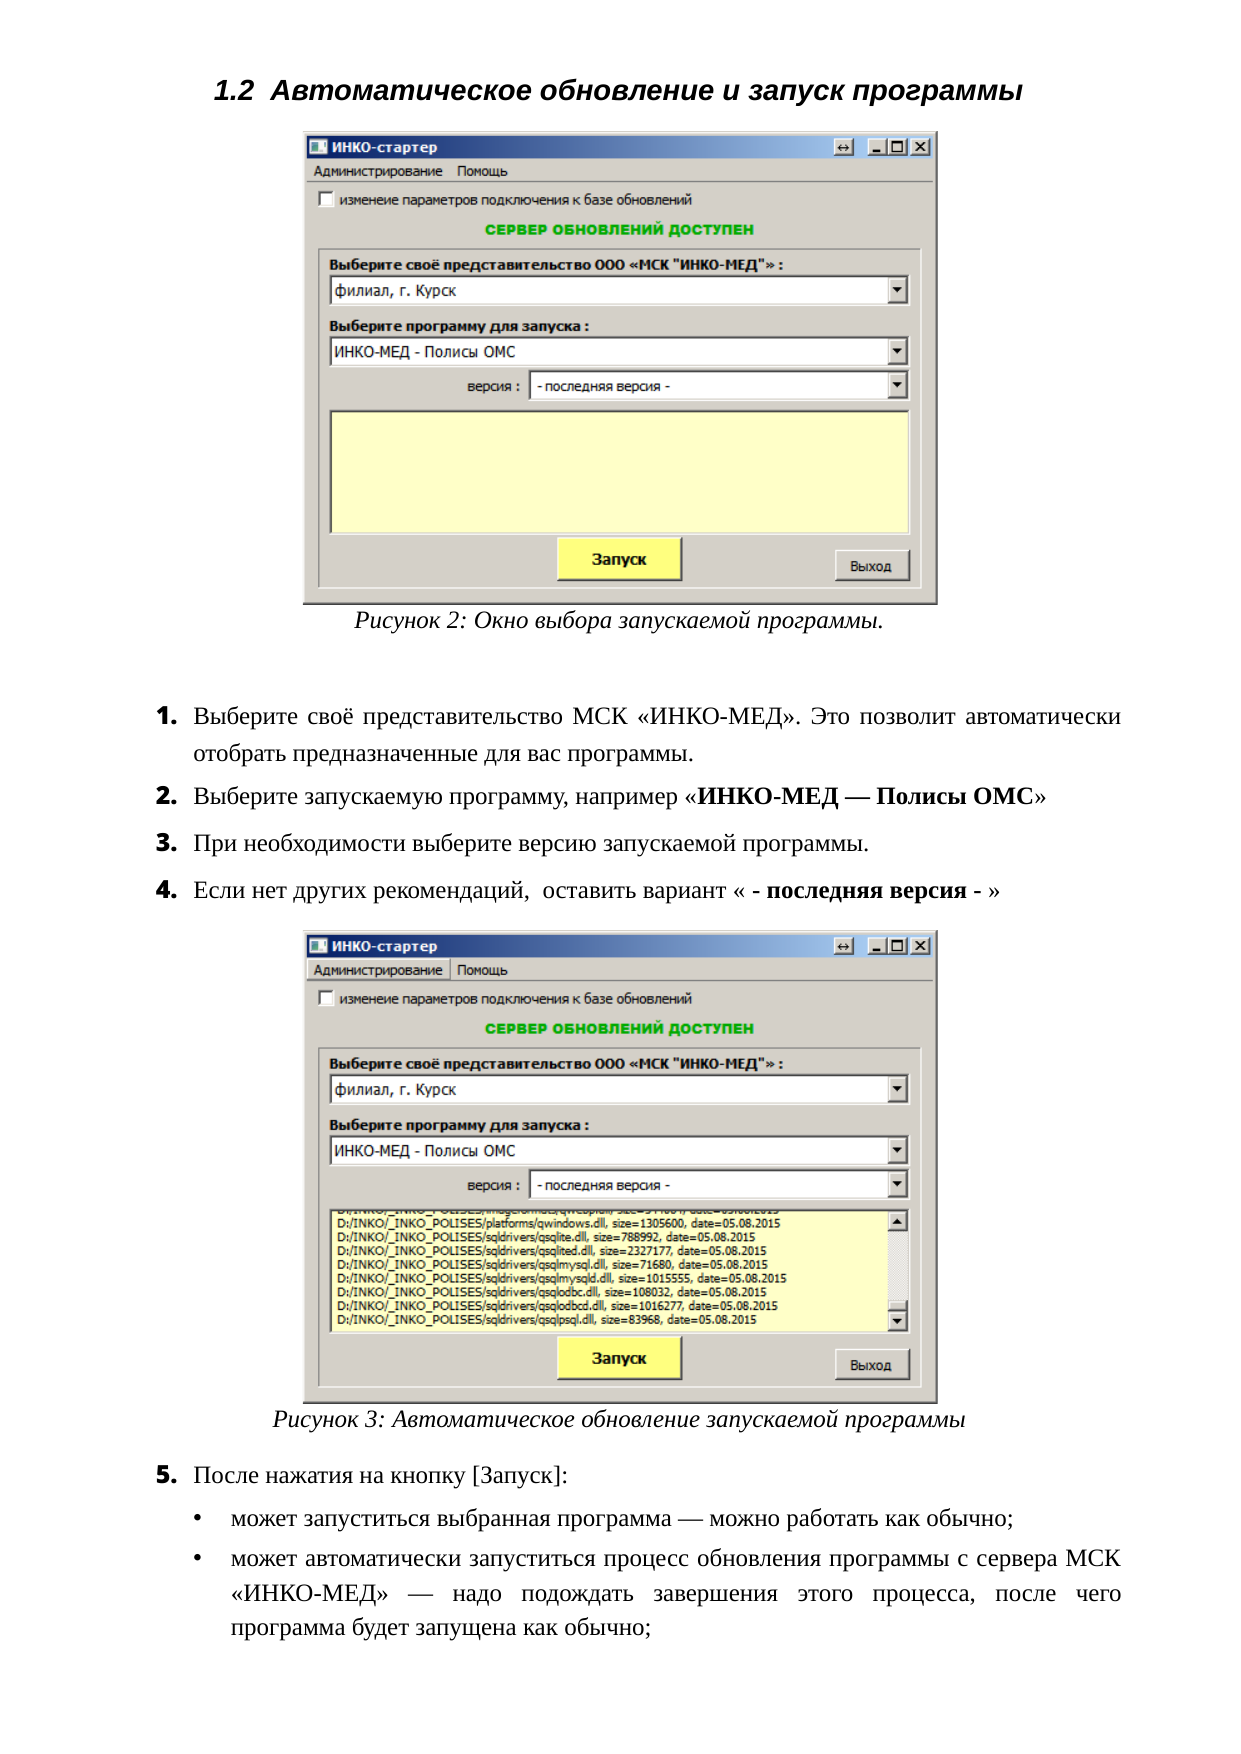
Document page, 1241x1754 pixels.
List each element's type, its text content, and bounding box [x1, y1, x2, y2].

picture [302, 930, 938, 1404]
text Рисунок 3: Автоматическое обновление запускаемой программы [207, 930, 1033, 1433]
list Если нет других рекомендаций, оставить вариант « - последняя версия - » [156, 872, 1122, 906]
list Выберите своё представительство МСК «ИНКО-МЕД». Это позволит автоматически отобрать предназначенные для вас программы. [156, 698, 1122, 766]
list Выберите запускаемую программу, например «ИНКО-МЕД — Полисы ОМС» [156, 778, 1122, 812]
list При необходимости выберите версию запускаемой программы. [156, 825, 1122, 859]
picture [302, 131, 938, 605]
list может автоматически запуститься процесс обновления программы с сервера МСК «ИНКО-МЕД» — надо подождать завершения этого процесса, после чего программа будет запущена как обычно; [193, 1543, 1122, 1641]
subtitle Автоматическое обновление и запуск программы [118, 73, 1122, 107]
list После нажатия на кнопку [Запуск]: [156, 1456, 1122, 1490]
text Рисунок 2: Окно выбора запускаемой программы. [204, 131, 1036, 634]
list может запуститься выбранная программа — можно работать как обычно; [193, 1503, 1122, 1532]
